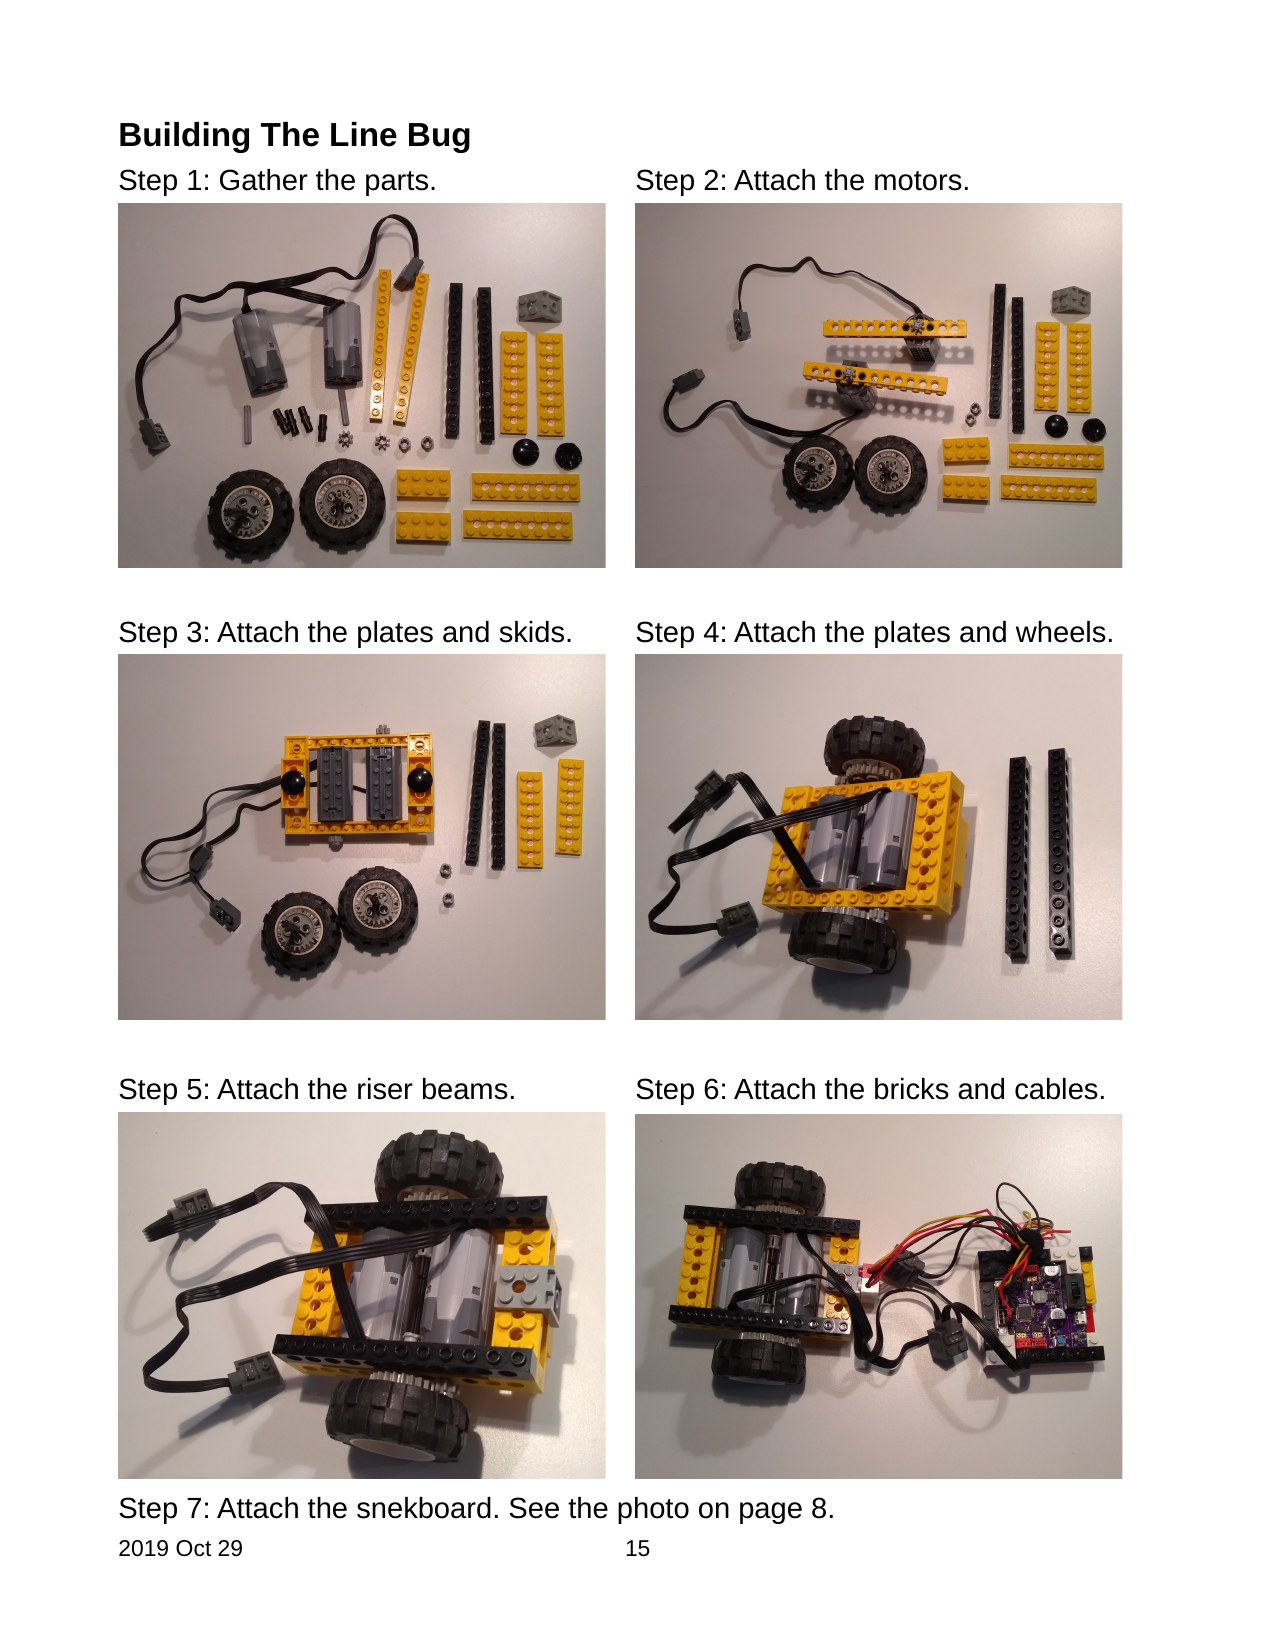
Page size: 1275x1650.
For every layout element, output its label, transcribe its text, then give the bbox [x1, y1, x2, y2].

picture [118, 1112, 606, 1479]
text Step 7: Attach the snekboard. See the photo on page 8. [118, 1491, 1157, 1525]
picture [118, 654, 606, 1020]
picture [118, 203, 606, 568]
subtitle Building The Line Bug [118, 116, 1157, 154]
picture [635, 203, 1123, 568]
text Step 3: Attach the plates and skids. Step 4: Attach the plates and wheels. [118, 614, 1157, 648]
picture [635, 654, 1123, 1020]
picture [635, 1114, 1123, 1479]
text Step 1: Gather the parts. Step 2: Attach the motors. [118, 163, 1157, 196]
text Step 5: Attach the riser beams. Step 6: Attach the bricks and cables. [118, 1072, 1157, 1106]
